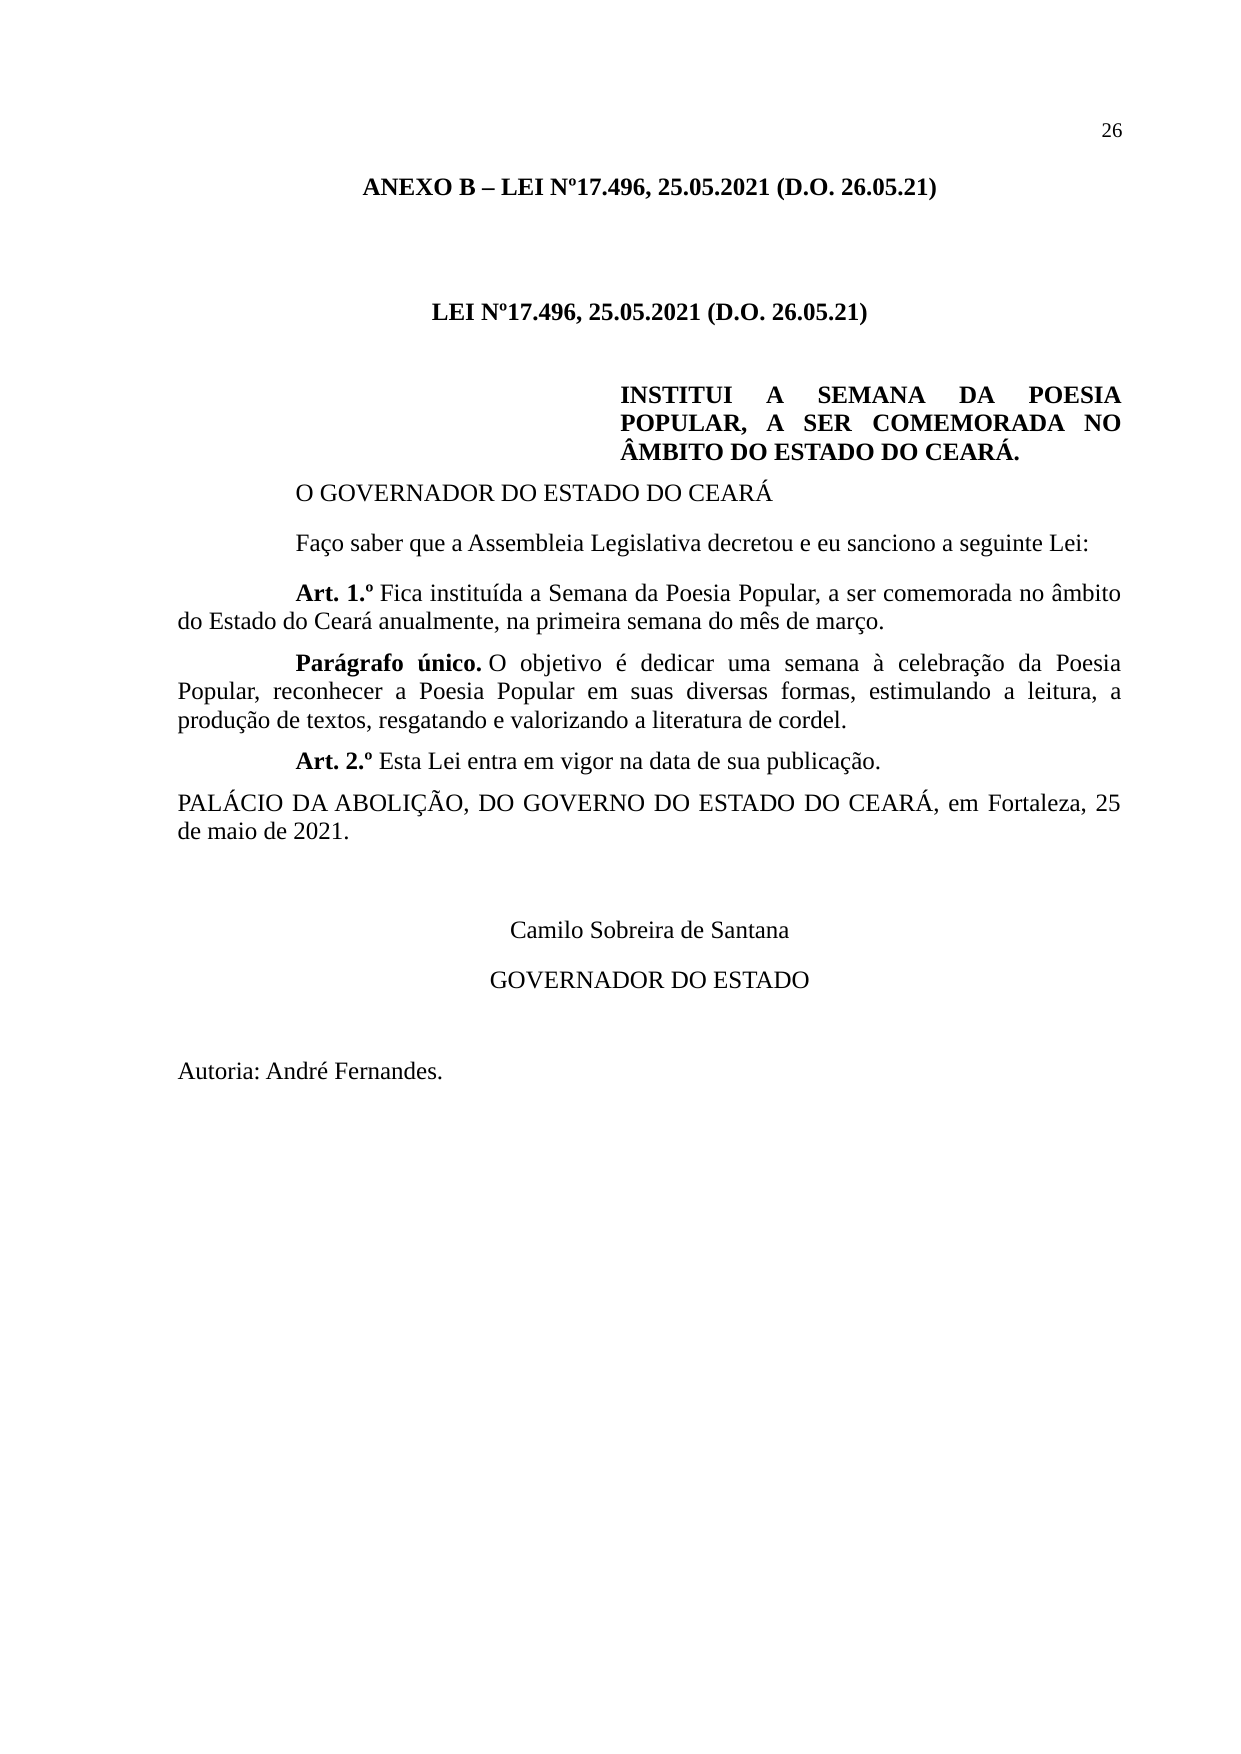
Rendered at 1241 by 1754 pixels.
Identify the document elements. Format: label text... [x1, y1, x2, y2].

text Art. 2.º Esta Lei entra em vigor na data de sua publicação. [177, 746, 1122, 775]
text Faço saber que a Assembleia Legislativa decretou e eu sanciono a seguinte Lei: [177, 528, 1122, 557]
text Autoria: André Fernandes. [177, 1056, 1122, 1085]
text ANEXO B – LEI Nº17.496, 25.05.2021 (D.O. 26.05.21) [177, 172, 1122, 200]
text GOVERNADOR DO ESTADO [177, 965, 1122, 994]
text Camilo Sobreira de Santana [177, 916, 1122, 944]
text Parágrafo único. O objetivo é dedicar uma semana à celebração da Poesia Popular, reconhecer a Poesia Popular em suas diversas formas, estimulando a leitura, a produção de textos, resgatando e valorizando a literatura de cordel. [177, 648, 1122, 734]
text LEI Nº17.496, 25.05.2021 (D.O. 26.05.21) [177, 297, 1122, 326]
text INSTITUI A SEMANA DA POESIA POPULAR, A SER COMEMORADA NO ÂMBITO DO ESTADO DO CEARÁ. [620, 380, 1122, 466]
text O GOVERNADOR DO ESTADO DO CEARÁ [295, 478, 1122, 507]
text PALÁCIO DA ABOLIÇÃO, DO GOVERNO DO ESTADO DO CEARÁ, em Fortaleza, 25 de maio de 2021. [177, 788, 1122, 845]
text Art. 1.º Fica instituída a Semana da Poesia Popular, a ser comemorada no âmbito do Estado do Ceará anualmente, na primeira semana do mês de março. [177, 578, 1122, 635]
